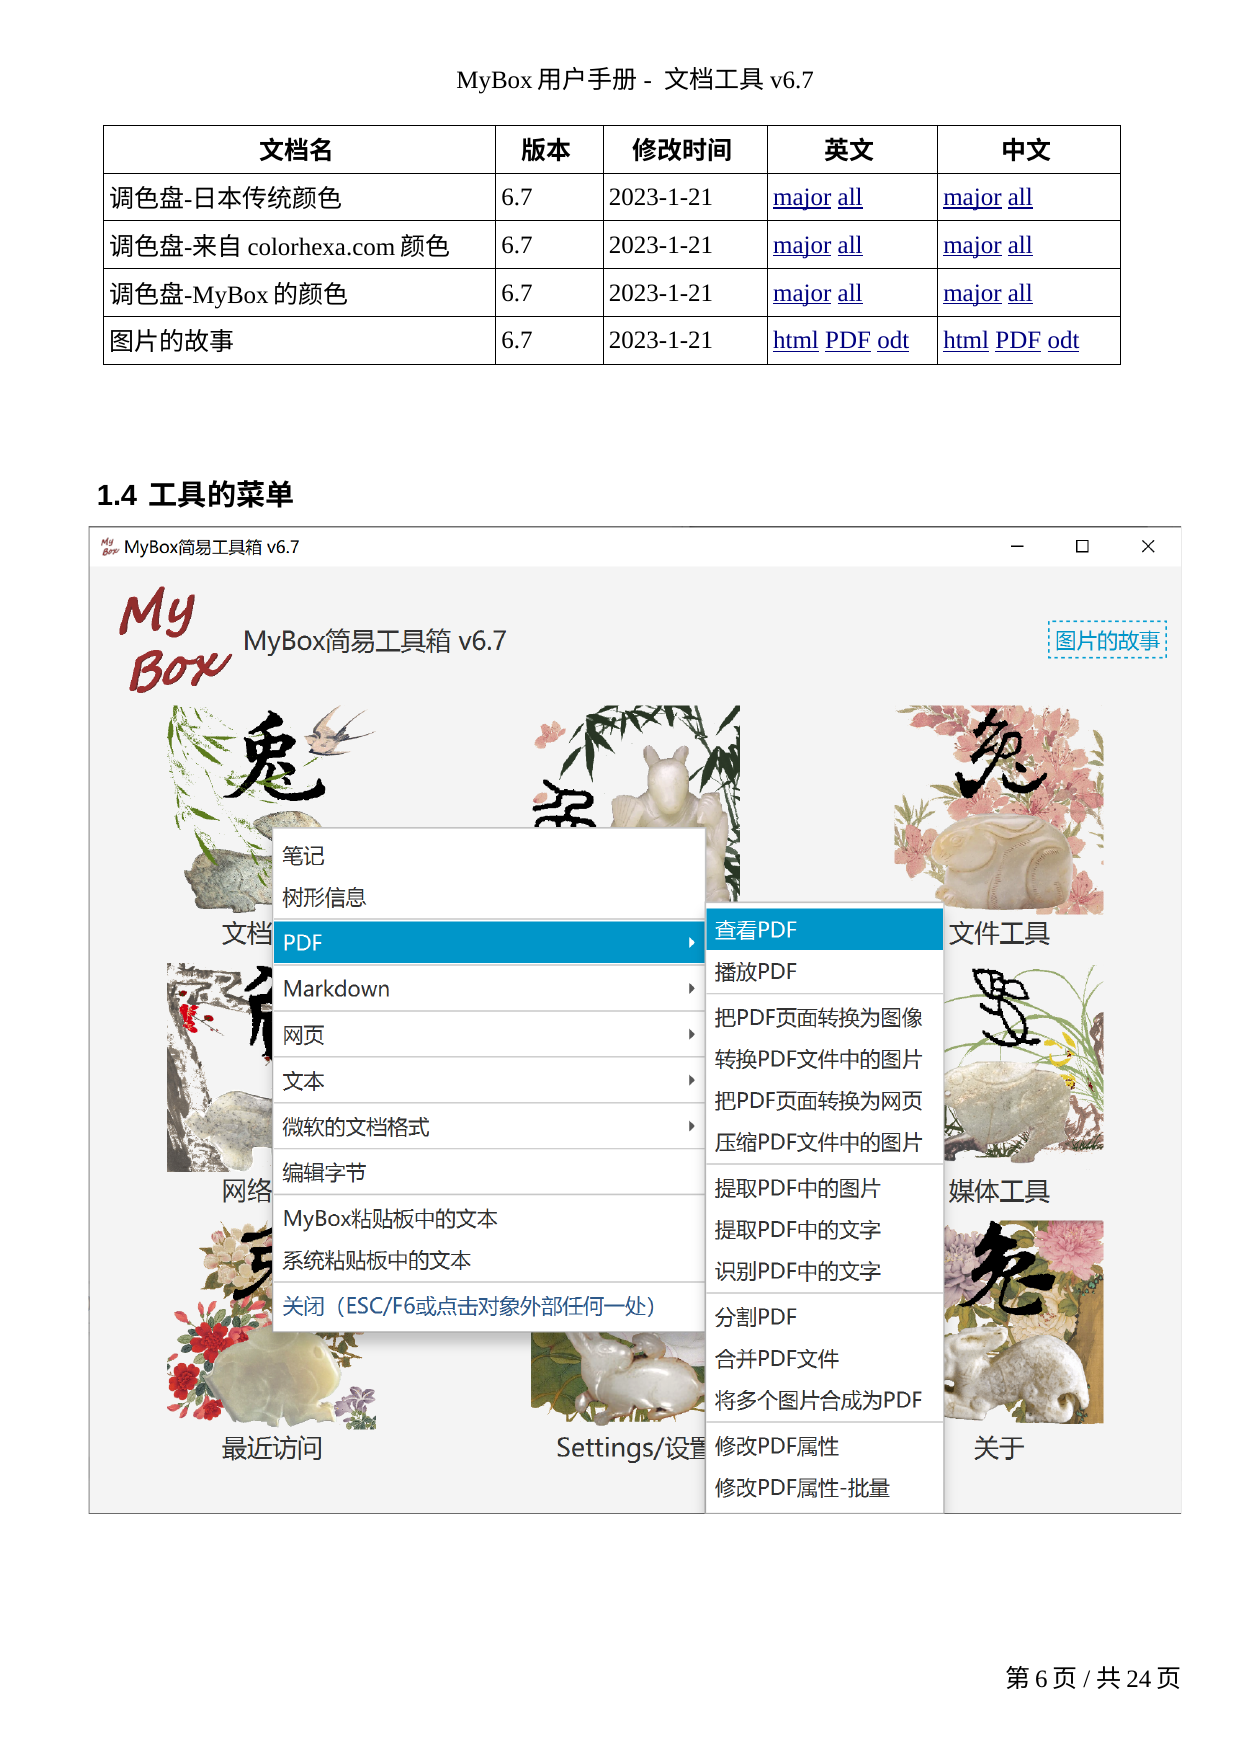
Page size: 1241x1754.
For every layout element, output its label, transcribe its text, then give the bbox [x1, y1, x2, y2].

table_cell 6.7 [496, 174, 603, 220]
table_header 中文 [938, 126, 1120, 173]
table_cell html PDF odt [768, 317, 937, 364]
table_cell 调色盘-来自colorhexa.com颜色 [104, 221, 495, 268]
table_cell major all [768, 269, 937, 316]
table_cell 调色盘-MyBox的颜色 [104, 269, 495, 316]
table_cell 调色盘-日本传统颜色 [104, 174, 495, 220]
subtitle 工具的菜单 [88, 471, 1181, 514]
table_cell 6.7 [496, 221, 603, 268]
table_cell 2023-1-21 [604, 269, 767, 316]
table_cell 图片的故事 [104, 317, 495, 364]
table_cell 2023-1-21 [604, 174, 767, 220]
table_cell major all [768, 221, 937, 268]
picture [88, 526, 1182, 1514]
table_cell 2023-1-21 [604, 317, 767, 364]
table_cell major all [768, 174, 937, 220]
table_cell html PDF odt [938, 317, 1120, 364]
table_header 修改时间 [604, 126, 767, 173]
table_cell 6.7 [496, 269, 603, 316]
table_cell major all [938, 221, 1120, 268]
table_cell major all [938, 269, 1120, 316]
table_cell 6.7 [496, 317, 603, 364]
table_header 版本 [496, 126, 603, 173]
table_cell 2023-1-21 [604, 221, 767, 268]
table_header 英文 [768, 126, 937, 173]
table_cell major all [938, 174, 1120, 220]
table_header 文档名 [104, 126, 495, 173]
